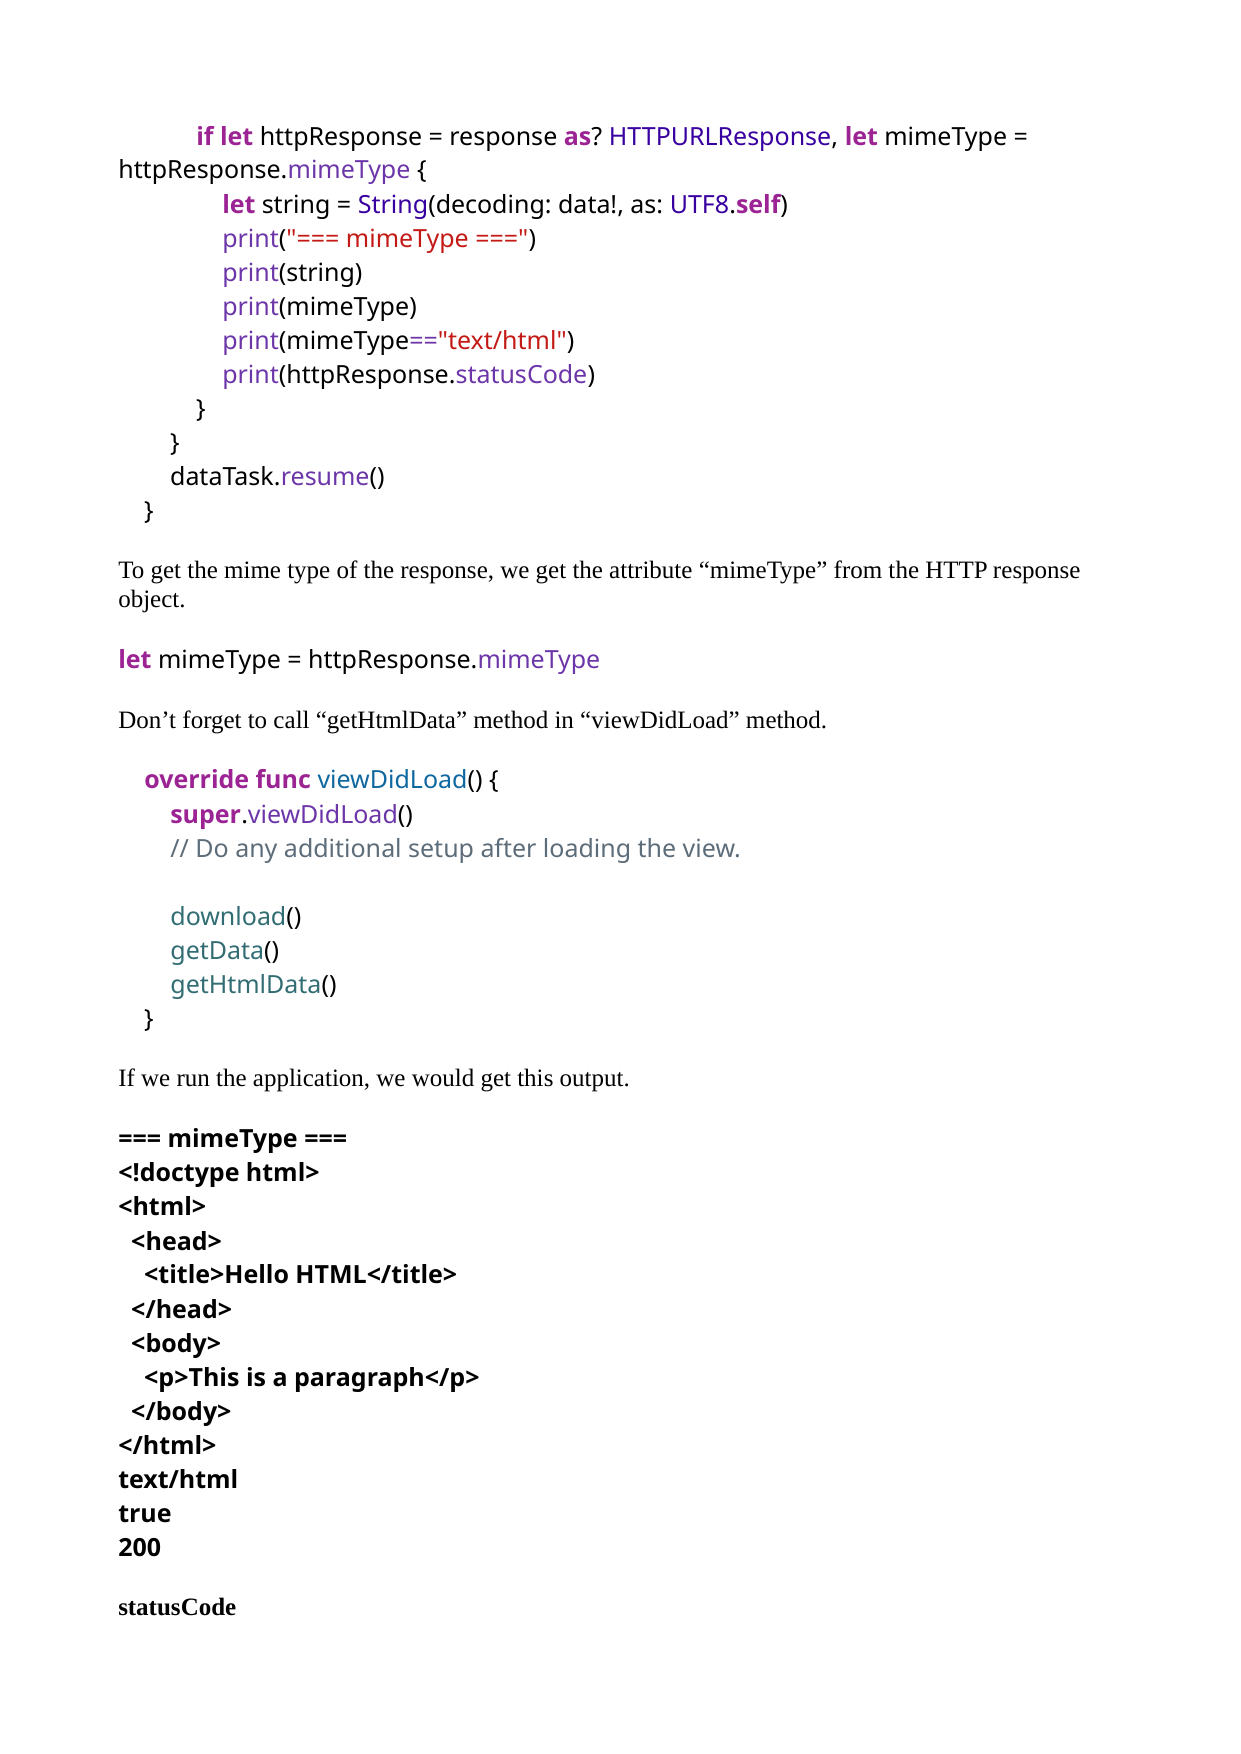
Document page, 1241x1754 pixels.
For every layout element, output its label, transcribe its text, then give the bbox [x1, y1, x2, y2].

text === mimeType === [118, 1121, 1122, 1155]
text </head> [118, 1291, 1122, 1325]
text print(string) [118, 254, 1122, 288]
text getData() [118, 932, 1122, 967]
text super.viewDidLoad() [118, 796, 1122, 830]
text <p>This is a paragraph</p> [118, 1359, 1122, 1393]
text override func viewDidLoad() { [118, 762, 1122, 796]
text <head> [118, 1223, 1122, 1257]
text download() [118, 898, 1122, 932]
text statusCode [118, 1592, 1122, 1621]
text let string = String(decoding: data!, as: UTF8.self) [118, 186, 1122, 220]
text <html> [118, 1189, 1122, 1223]
text } [118, 391, 1122, 425]
text Don’t forget to call “getHtmlData” method in “viewDidLoad” method. [118, 705, 1122, 733]
text text/html [118, 1462, 1122, 1496]
text To get the mime type of the response, we get the attribute “mimeType” from the HTTP response object. [118, 556, 1122, 613]
text let mimeType = httpResponse.mimeType [118, 642, 1122, 676]
text </body> [118, 1393, 1122, 1427]
text getHtmlData() [118, 967, 1122, 1001]
text If we run the application, we would get this output. [118, 1063, 1122, 1092]
text } [118, 1001, 1122, 1035]
text print(httpResponse.statusCode) [118, 357, 1122, 391]
text <body> [118, 1325, 1122, 1359]
text </html> [118, 1427, 1122, 1462]
text print(mimeType) [118, 288, 1122, 322]
text true [118, 1496, 1122, 1530]
text } [118, 493, 1122, 527]
text <!doctype html> [118, 1155, 1122, 1189]
text print(mimeType=="text/html") [118, 322, 1122, 357]
text 200 [118, 1530, 1122, 1564]
text // Do any additional setup after loading the view. [118, 830, 1122, 864]
text dataTask.resume() [118, 459, 1122, 493]
text } [118, 425, 1122, 459]
text <title>Hello HTML</title> [118, 1257, 1122, 1291]
text print("=== mimeType ===") [118, 220, 1122, 254]
text if let httpResponse = response as? HTTPURLResponse, let mimeType = httpResponse.mimeType { [118, 118, 1122, 186]
